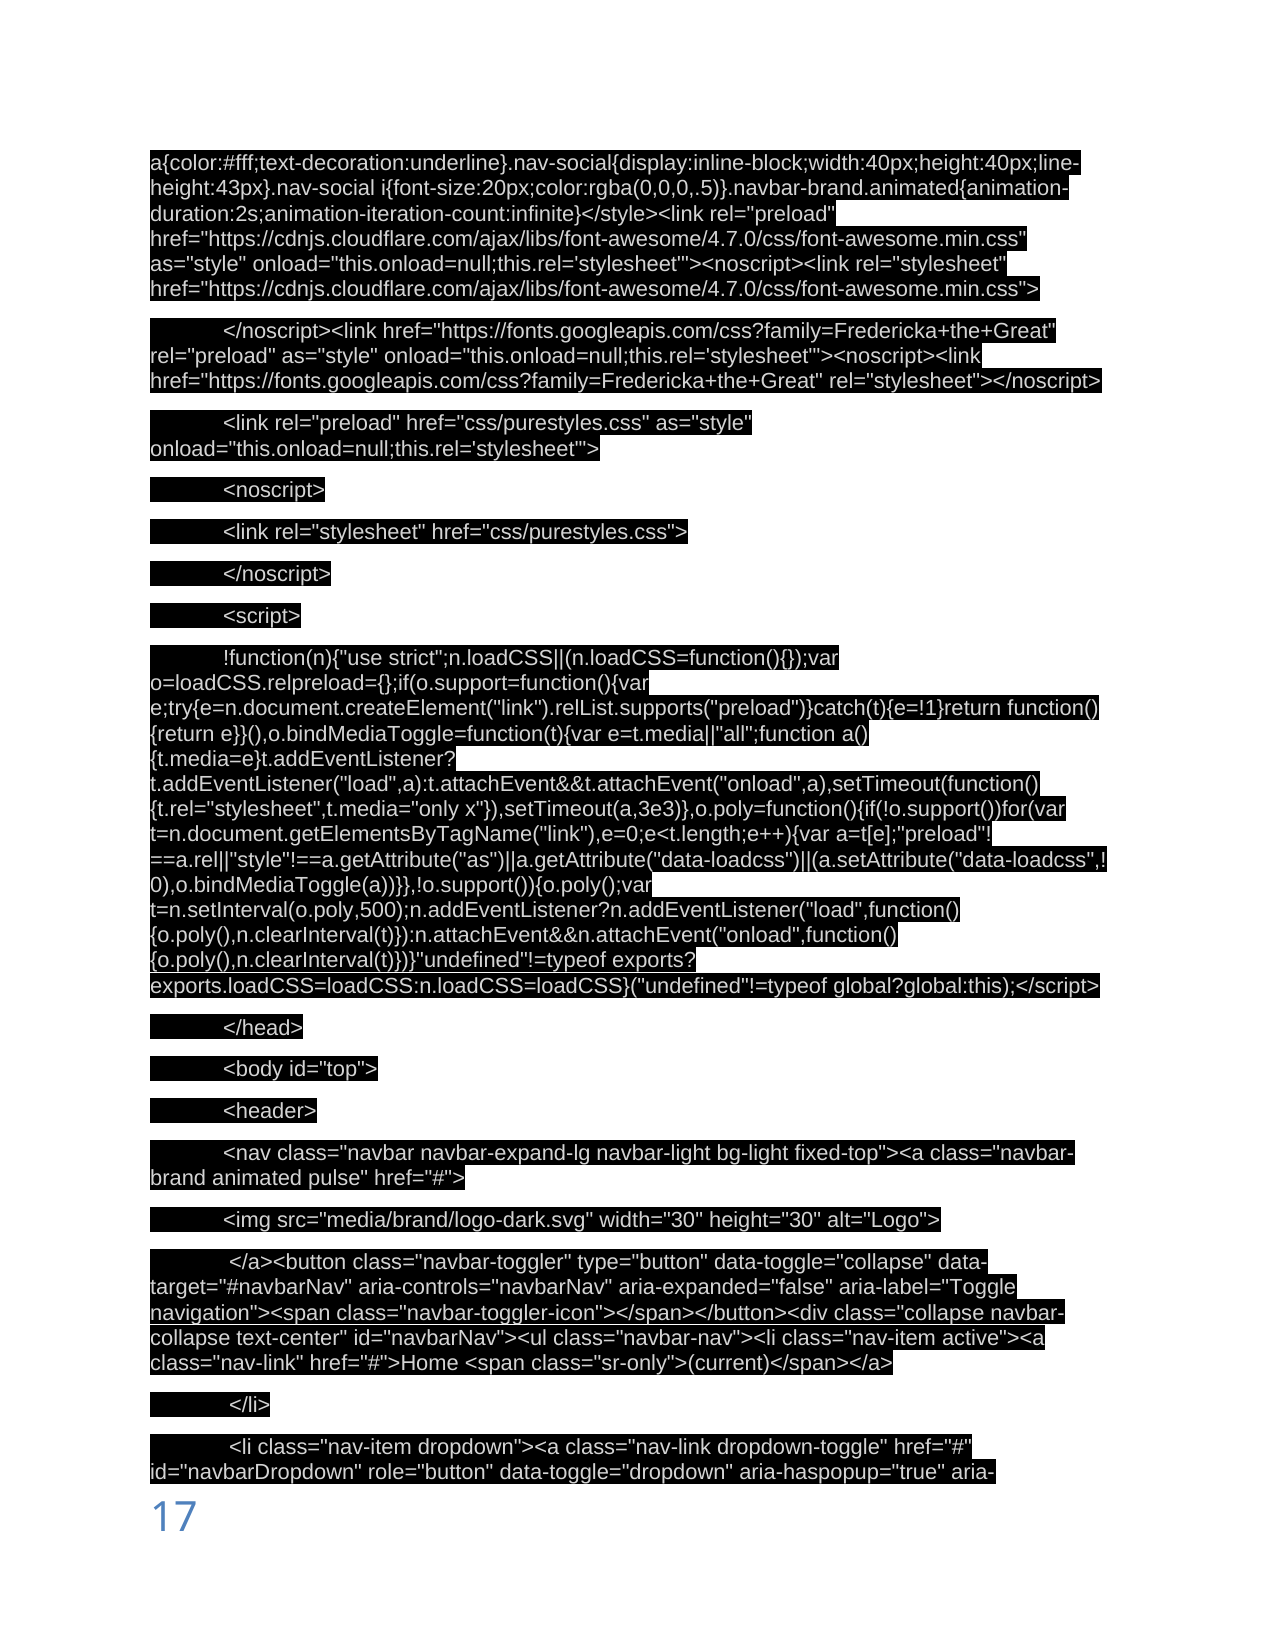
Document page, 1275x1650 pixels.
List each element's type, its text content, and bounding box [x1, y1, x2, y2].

text <img src="media/brand/logo-dark.svg" width="30" height="30" alt="Logo"> [150, 1207, 1109, 1232]
text <script> [150, 603, 1109, 628]
text </head> [150, 1014, 1109, 1039]
text </noscript> [150, 561, 1109, 586]
text </noscript><link href="https://fonts.googleapis.com/css?family=Fredericka+the+Great" rel="preload" as="style" onload="this.onload=null;this.rel='stylesheet'"><noscript><link href="https://fonts.googleapis.com/css?family=Fredericka+the+Great" rel="stylesheet"></noscript> [150, 318, 1109, 393]
text a{color:#fff;text-decoration:underline}.nav-social{display:inline-block;width:40px;height:40px;line-height:43px}.nav-social i{font-size:20px;color:rgba(0,0,0,.5)}.navbar-brand.animated{animation-duration:2s;animation-iteration-count:infinite}</style><link rel="preload" href="https://cdnjs.cloudflare.com/ajax/libs/font-awesome/4.7.0/css/font-awesome.min.css" as="style" onload="this.onload=null;this.rel='stylesheet'"><noscript><link rel="stylesheet" href="https://cdnjs.cloudflare.com/ajax/libs/font-awesome/4.7.0/css/font-awesome.min.css"> [150, 150, 1109, 301]
text !function(n){"use strict";n.loadCSS||(n.loadCSS=function(){});var o=loadCSS.relpreload={};if(o.support=function(){var e;try{e=n.document.createElement("link").relList.supports("preload")}catch(t){e=!1}return function(){return e}}(),o.bindMediaToggle=function(t){var e=t.media||"all";function a(){t.media=e}t.addEventListener?t.addEventListener("load",a):t.attachEvent&&t.attachEvent("onload",a),setTimeout(function(){t.rel="stylesheet",t.media="only x"}),setTimeout(a,3e3)},o.poly=function(){if(!o.support())for(var t=n.document.getElementsByTagName("link"),e=0;e<t.length;e++){var a=t[e];"preload"!==a.rel||"style"!==a.getAttribute("as")||a.getAttribute("data-loadcss")||(a.setAttribute("data-loadcss",!0),o.bindMediaToggle(a))}},!o.support()){o.poly();var t=n.setInterval(o.poly,500);n.addEventListener?n.addEventListener("load",function(){o.poly(),n.clearInterval(t)}):n.attachEvent&&n.attachEvent("onload",function(){o.poly(),n.clearInterval(t)})}"undefined"!=typeof exports?exports.loadCSS=loadCSS:n.loadCSS=loadCSS}("undefined"!=typeof global?global:this);</script> [150, 645, 1109, 998]
text <header> [150, 1098, 1109, 1123]
text <noscript> [150, 477, 1109, 502]
text <link rel="stylesheet" href="css/purestyles.css"> [150, 519, 1109, 544]
text <nav class="navbar navbar-expand-lg navbar-light bg-light fixed-top"><a class="navbar-brand animated pulse" href="#"> [150, 1140, 1109, 1190]
text </li> [150, 1392, 1109, 1417]
text <link rel="preload" href="css/purestyles.css" as="style" onload="this.onload=null;this.rel='stylesheet'"> [150, 410, 1109, 461]
text </a><button class="navbar-toggler" type="button" data-toggle="collapse" data-target="#navbarNav" aria-controls="navbarNav" aria-expanded="false" aria-label="Toggle navigation"><span class="navbar-toggler-icon"></span></button><div class="collapse navbar-collapse text-center" id="navbarNav"><ul class="navbar-nav"><li class="nav-item active"><a class="nav-link" href="#">Home <span class="sr-only">(current)</span></a> [150, 1249, 1109, 1375]
text <li class="nav-item dropdown"><a class="nav-link dropdown-toggle" href="#" id="navbarDropdown" role="button" data-toggle="dropdown" aria-haspopup="true" aria- [150, 1433, 1109, 1484]
text <body id="top"> [150, 1056, 1109, 1081]
